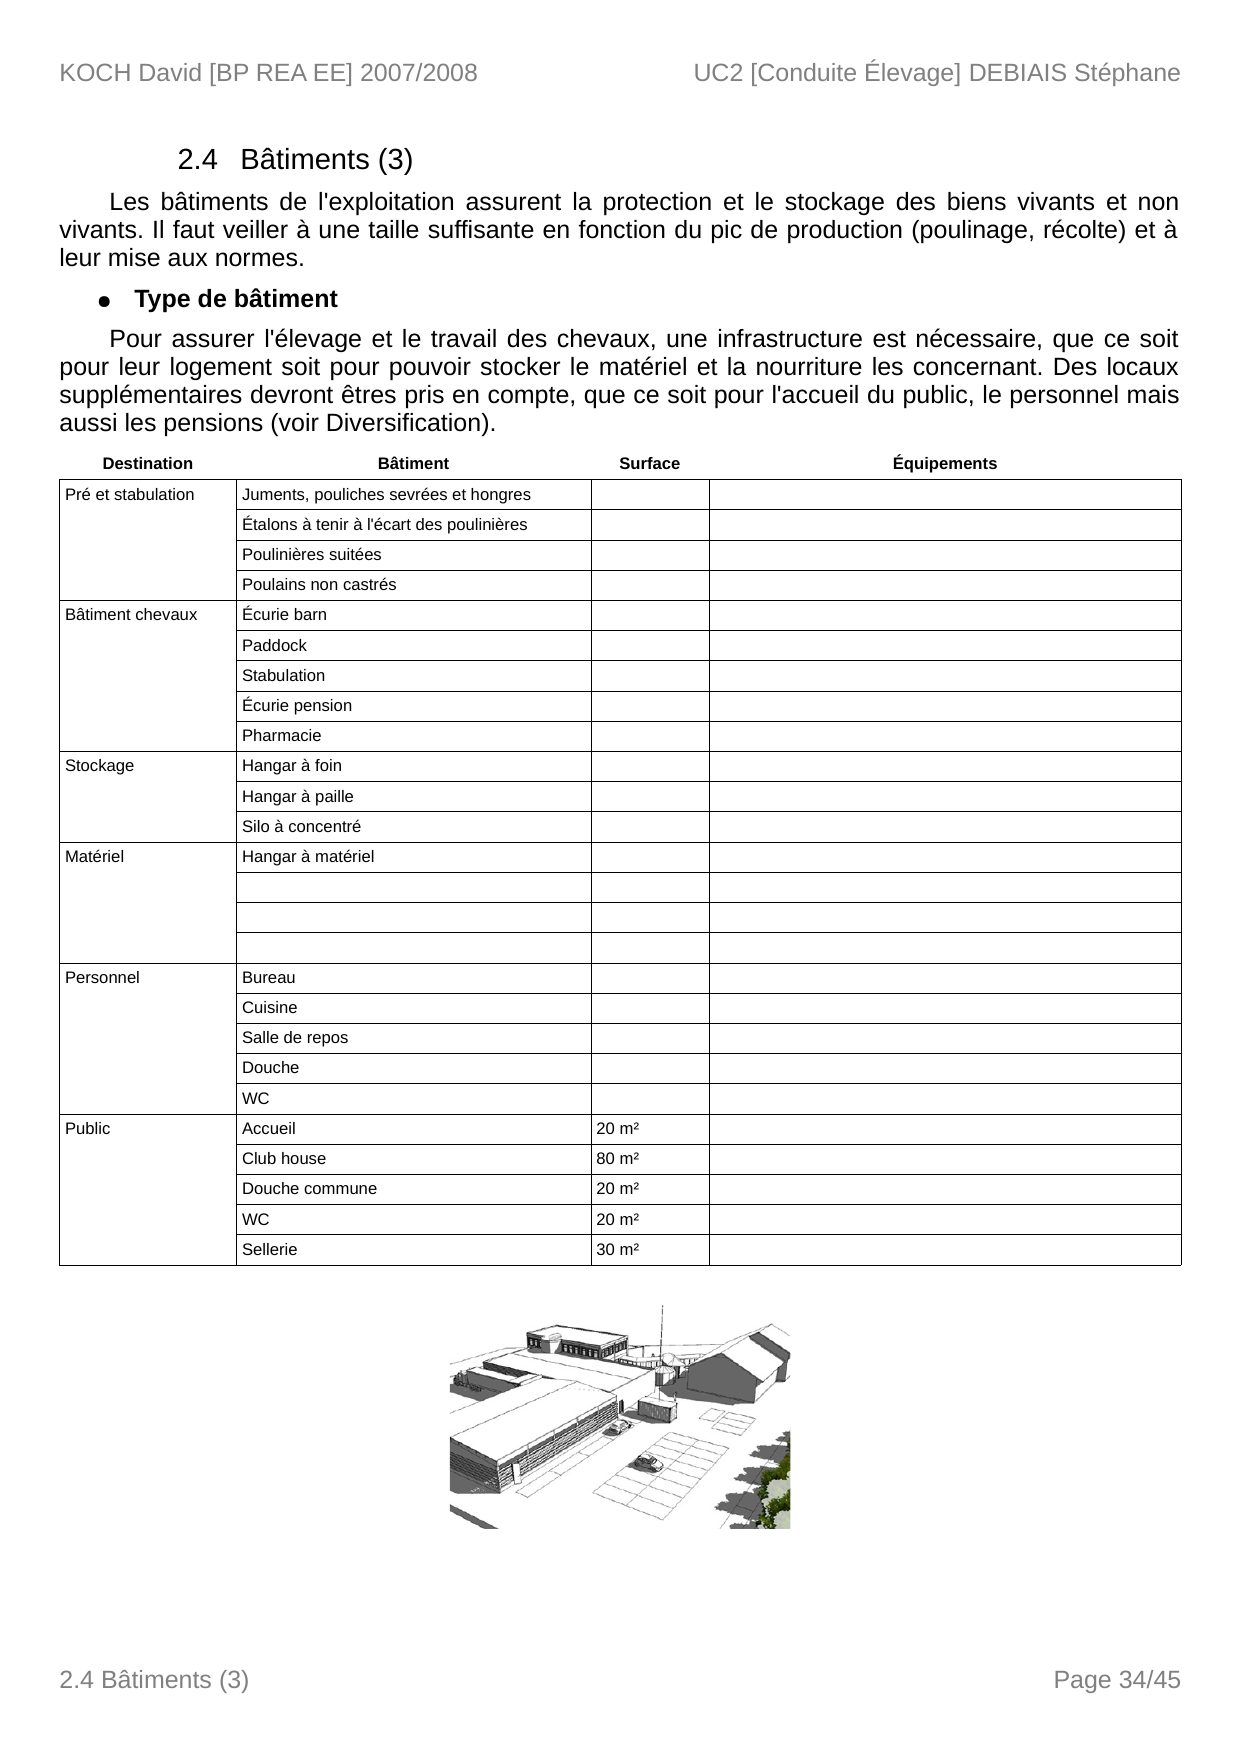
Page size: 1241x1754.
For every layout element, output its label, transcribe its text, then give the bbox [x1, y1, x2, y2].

table_cell Matériel [60, 843, 236, 962]
table_cell Douche commune [237, 1175, 591, 1204]
table_cell [592, 994, 709, 1023]
table_cell [710, 843, 1181, 872]
table_cell [710, 1054, 1181, 1083]
table_cell [592, 631, 709, 660]
table_cell 20 m² [592, 1175, 709, 1204]
table_cell [592, 964, 709, 993]
table_cell [592, 843, 709, 872]
table_cell [710, 480, 1181, 509]
table_cell Stabulation [237, 661, 591, 691]
table_cell [710, 571, 1181, 600]
table_cell [592, 782, 709, 811]
table_cell Douche [237, 1054, 591, 1083]
table_cell [710, 541, 1181, 570]
table_cell WC [237, 1205, 591, 1234]
table_cell [710, 722, 1181, 751]
table_header Équipements [709, 449, 1181, 479]
table_cell [710, 812, 1181, 842]
table_cell [710, 964, 1181, 993]
table_cell Salle de repos [237, 1024, 591, 1053]
table_cell [710, 1115, 1181, 1144]
picture [449, 1292, 791, 1529]
table_cell Hangar à paille [237, 782, 591, 811]
table_cell [710, 903, 1181, 932]
table_header Surface [591, 449, 709, 479]
table_cell [710, 752, 1181, 781]
table_cell [710, 1175, 1181, 1204]
table_cell [710, 661, 1181, 691]
table_cell 20 m² [592, 1115, 709, 1144]
table_cell [592, 692, 709, 721]
table_cell [710, 1024, 1181, 1053]
table_cell WC [237, 1084, 591, 1113]
table_cell [592, 933, 709, 962]
table_cell Étalons à tenir à l'écart des poulinières [237, 510, 591, 539]
table_cell [710, 1205, 1181, 1234]
table_cell [592, 1054, 709, 1083]
table_cell [710, 933, 1181, 962]
subtitle Bâtiments (3) [59, 143, 1181, 176]
table_cell [237, 873, 591, 902]
table_cell [592, 812, 709, 842]
table_cell [710, 994, 1181, 1023]
table_cell [710, 873, 1181, 902]
table_cell [592, 1024, 709, 1053]
table_cell 20 m² [592, 1205, 709, 1234]
table_cell Poulains non castrés [237, 571, 591, 600]
table_cell [592, 541, 709, 570]
text Pour assurer l'élevage et le travail des chevaux, une infrastructure est nécessaire, que ce soit pour leur logement soit pour pouvoir stocker le matériel et la nourriture les concernant. Des locaux supplémentaires devront êtres pris en compte, que ce soit pour l'accueil du public, le personnel mais aussi les pensions (voir Diversification). [59, 325, 1181, 436]
table_cell Écurie pension [237, 692, 591, 721]
table_cell Public [60, 1115, 236, 1264]
table_cell [592, 903, 709, 932]
table_cell [710, 1145, 1181, 1174]
table_cell Pré et stabulation [60, 480, 236, 600]
table_cell [592, 661, 709, 691]
table_cell [592, 722, 709, 751]
table_cell Silo à concentré [237, 812, 591, 842]
list Type de bâtiment [97, 284, 1181, 312]
table_header Bâtiment [236, 449, 591, 479]
table_cell [710, 692, 1181, 721]
table_cell [592, 480, 709, 509]
table_cell [592, 752, 709, 781]
table_cell Hangar à matériel [237, 843, 591, 872]
table_cell [710, 782, 1181, 811]
table_cell [592, 873, 709, 902]
table_cell Bâtiment chevaux [60, 601, 236, 751]
table_cell [710, 631, 1181, 660]
table_cell Paddock [237, 631, 591, 660]
table_cell [710, 601, 1181, 630]
table_cell Bureau [237, 964, 591, 993]
table_cell Accueil [237, 1115, 591, 1144]
table_cell [710, 510, 1181, 539]
table_cell Personnel [60, 964, 236, 1113]
table_cell [710, 1235, 1181, 1264]
table_cell 80 m² [592, 1145, 709, 1174]
table_cell [710, 1084, 1181, 1113]
table_cell [592, 510, 709, 539]
table_cell Juments, pouliches sevrées et hongres [237, 480, 591, 509]
table_cell Écurie barn [237, 601, 591, 630]
table_cell [592, 571, 709, 600]
table_cell Stockage [60, 752, 236, 842]
table_cell [237, 933, 591, 962]
table_cell [592, 601, 709, 630]
table_cell [592, 1084, 709, 1113]
table_cell [237, 903, 591, 932]
table_cell Poulinières suitées [237, 541, 591, 570]
table_cell 30 m² [592, 1235, 709, 1264]
table_cell Sellerie [237, 1235, 591, 1264]
table_header Destination [59, 449, 236, 479]
table_cell Hangar à foin [237, 752, 591, 781]
table_cell Club house [237, 1145, 591, 1174]
table_cell Pharmacie [237, 722, 591, 751]
text Les bâtiments de l'exploitation assurent la protection et le stockage des biens vivants et non vivants. Il faut veiller à une taille suffisante en fonction du pic de production (poulinage, récolte) et à leur mise aux normes. [59, 188, 1181, 272]
table_cell Cuisine [237, 994, 591, 1023]
